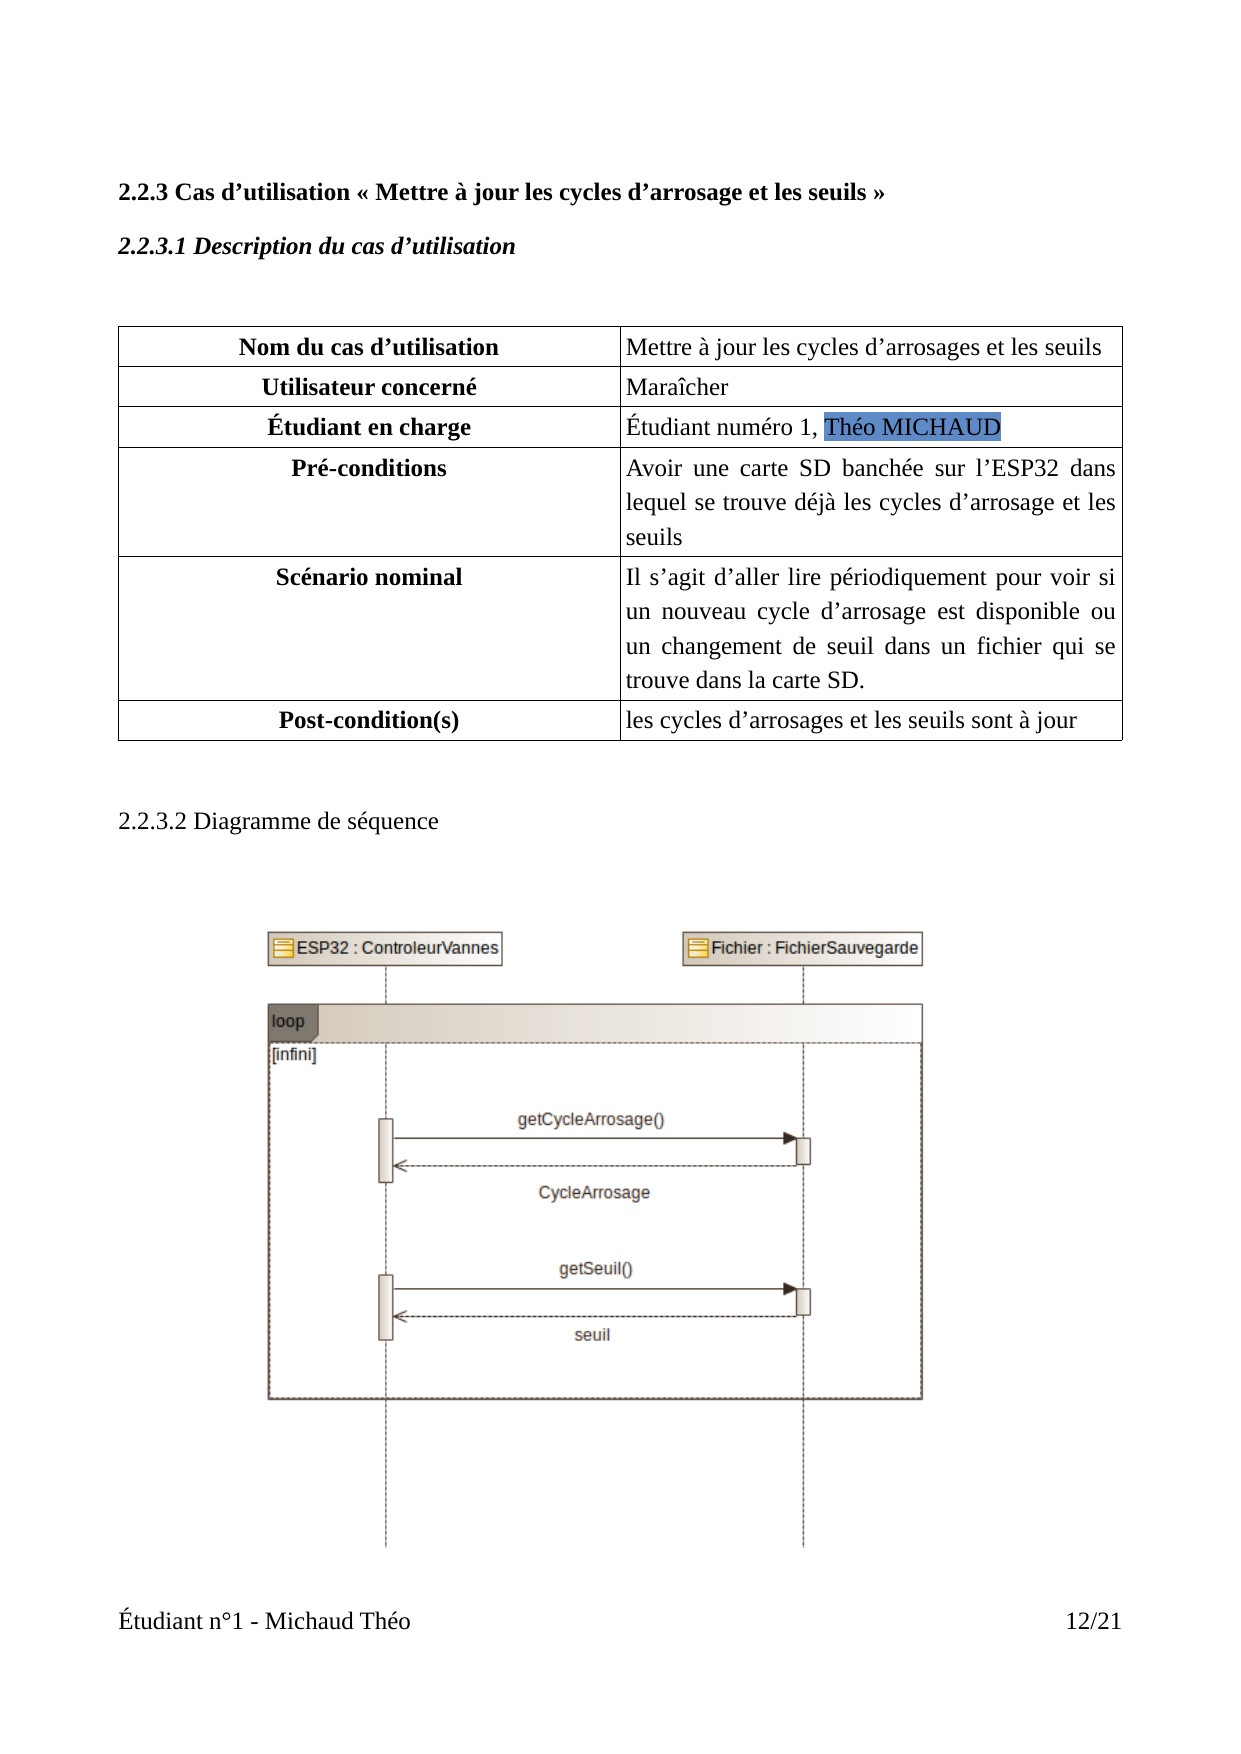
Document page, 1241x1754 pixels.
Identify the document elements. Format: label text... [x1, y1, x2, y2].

table_cell Scénario nominal [119, 557, 620, 700]
table_header Nom du cas d’utilisation [119, 327, 620, 366]
picture [255, 918, 937, 1562]
subtitle 2.2.3.2 Diagramme de séquence [118, 806, 1122, 835]
subtitle 2.2.3.1 Description du cas d’utilisation [118, 231, 1122, 259]
table_cell Post-condition(s) [119, 701, 620, 740]
subtitle 2.2.3 Cas d’utilisation « Mettre à jour les cycles d’arrosage et les seuils » [118, 177, 1122, 206]
table_cell Avoir une carte SD banchée sur l’ESP32 dans lequel se trouve déjà les cycles d’arrosage et les seuils [621, 448, 1122, 556]
table_cell Pré-conditions [119, 448, 620, 556]
table_cell Étudiant en charge [119, 407, 620, 447]
table_cell Maraîcher [621, 367, 1122, 406]
table_cell Il s’agit d’aller lire périodiquement pour voir si un nouveau cycle d’arrosage est disponible ou un changement de seuil dans un fichier qui se trouve dans la carte SD. [621, 557, 1122, 700]
table_header Mettre à jour les cycles d’arrosages et les seuils [621, 327, 1122, 366]
table_cell Étudiant numéro 1, Théo MICHAUD [621, 407, 1122, 447]
table_cell Utilisateur concerné [119, 367, 620, 406]
table_cell les cycles d’arrosages et les seuils sont à jour [621, 701, 1122, 740]
